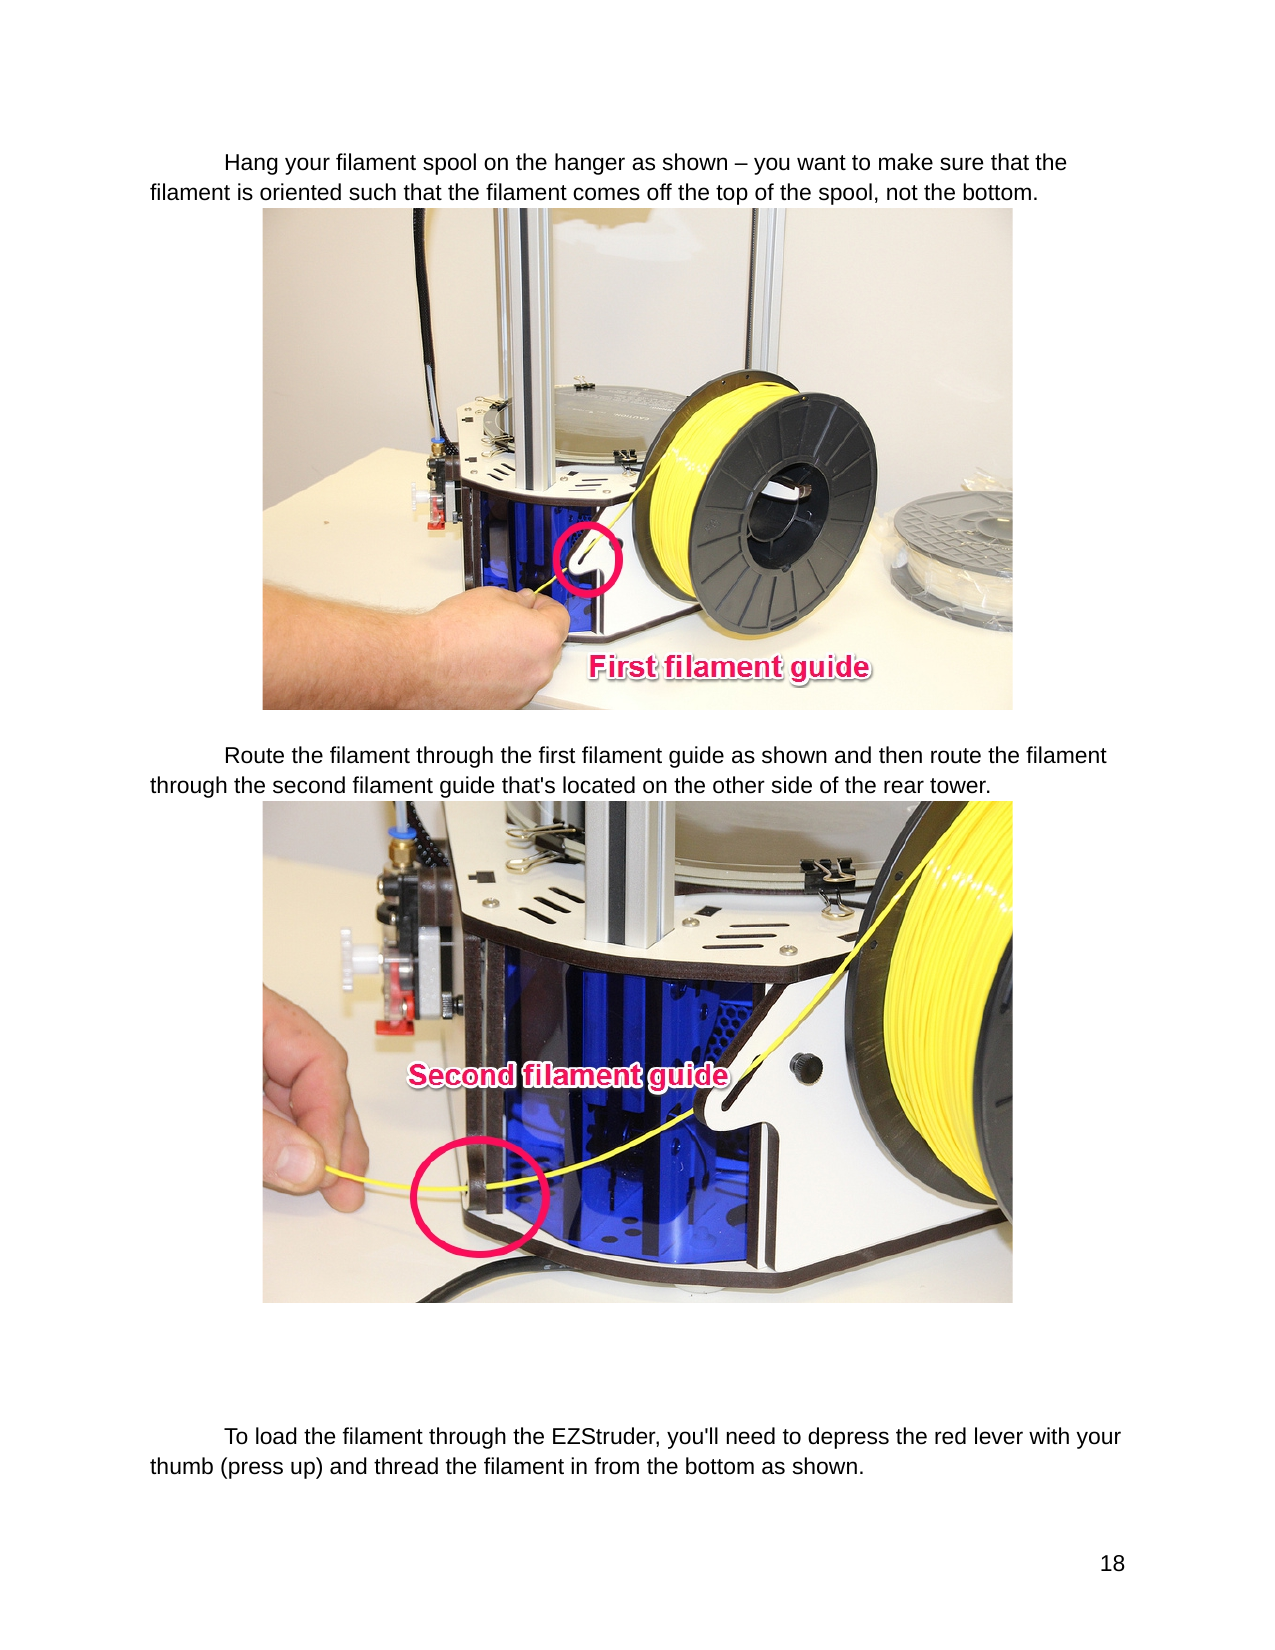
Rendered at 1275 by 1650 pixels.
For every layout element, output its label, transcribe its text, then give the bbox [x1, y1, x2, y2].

picture [262, 801, 1013, 1303]
picture [262, 208, 1013, 710]
text Hang your filament spool on the hanger as shown – you want to make sure that the filament is oriented such that the filament comes off the top of the spool, not the bottom. [150, 150, 1125, 205]
text Route the filament through the first filament guide as shown and then route the filament through the second filament guide that's located on the other side of the rear tower. [150, 743, 1125, 798]
text To load the filament through the EZStruder, you'll need to depress the red lever with your thumb (press up) and thread the filament in from the bottom as shown. [150, 1424, 1125, 1479]
